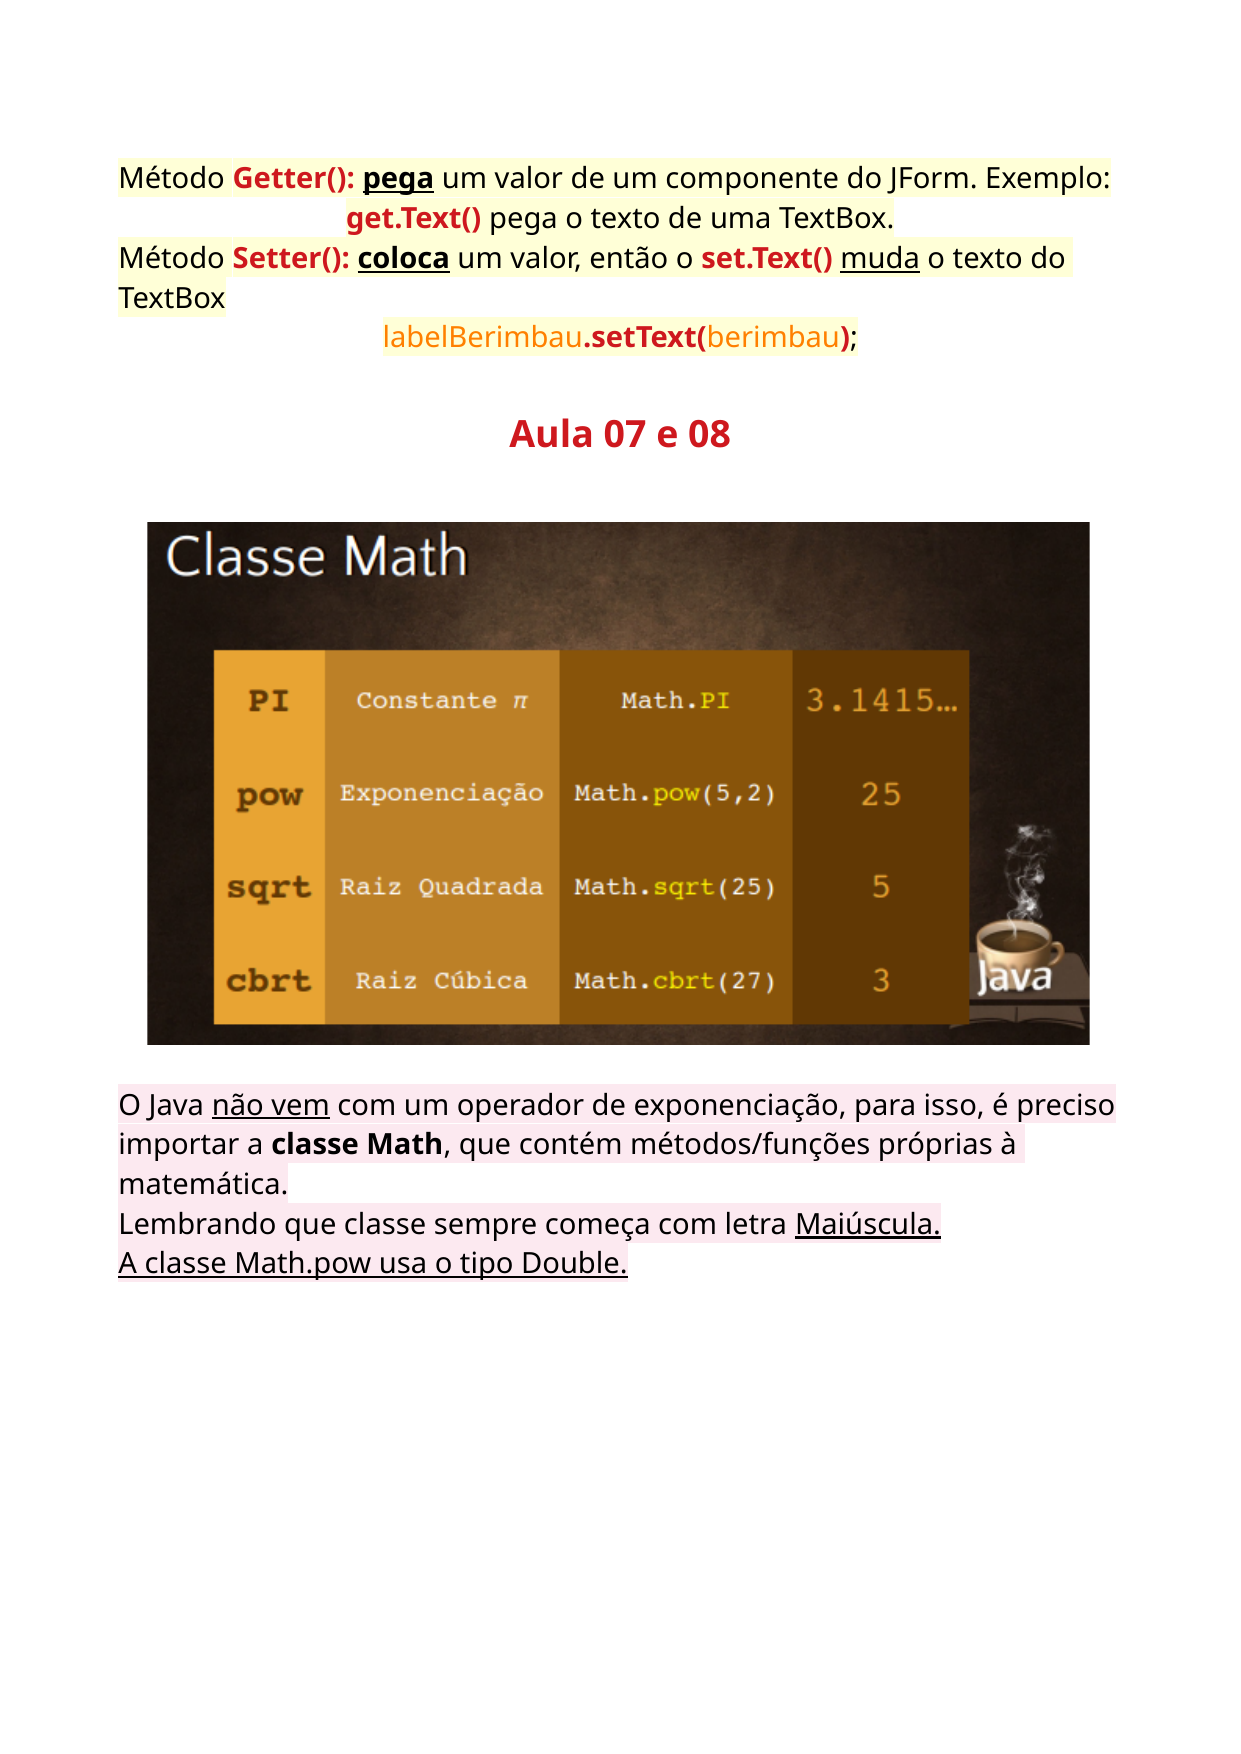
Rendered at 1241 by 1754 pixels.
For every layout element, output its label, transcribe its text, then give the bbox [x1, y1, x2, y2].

text get.Text() pega o texto de uma TextBox. [118, 197, 1122, 237]
text Método Getter(): pega um valor de um componente do JForm. Exemplo: [118, 158, 1122, 197]
text O Java não vem com um operador de exponenciação, para isso, é preciso importar a classe Math, que contém métodos/funções próprias à matemática. [118, 1084, 1122, 1203]
picture [147, 522, 1090, 1045]
text A classe Math.pow usa o tipo Double. [118, 1243, 1122, 1282]
text labelBerimbau.setText(berimbau); [118, 317, 1122, 356]
text Lembrando que classe sempre começa com letra Maiúscula. [118, 1203, 1122, 1243]
text Método Setter(): coloca um valor, então o set.Text() muda o texto do TextBox [118, 237, 1122, 317]
text Aula 07 e 08 [118, 407, 1122, 458]
